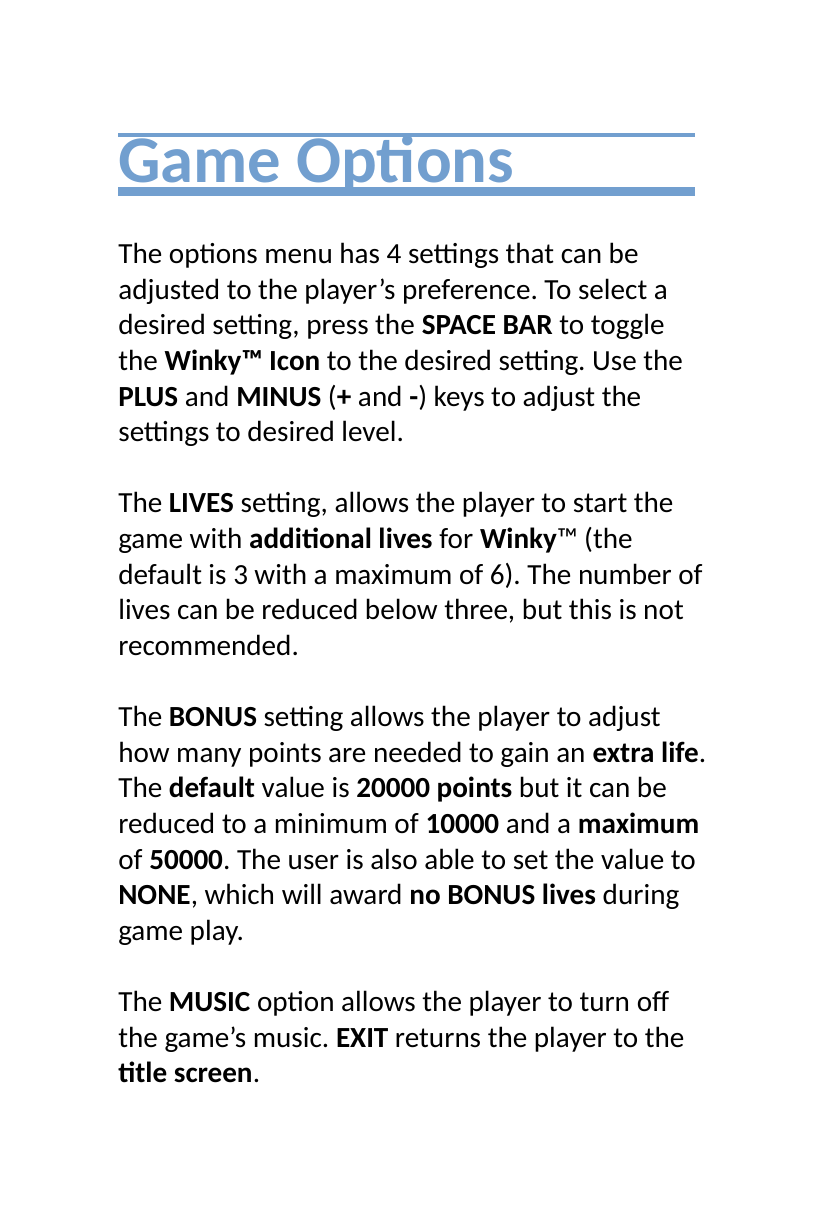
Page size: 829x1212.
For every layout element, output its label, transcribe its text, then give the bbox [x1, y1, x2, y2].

text The BONUS setting allows the player to adjust how many points are needed to gain an extra life. The default value is 20000 points but it can be reduced to a minimum of 10000 and a maximum of 50000. The user is also able to set the value to NONE, which will award no BONUS lives during game play. [118, 698, 710, 948]
text Game Options [118, 118, 710, 199]
text The LIVES setting, allows the player to start the game with additional lives for Winky™ (the default is 3 with a maximum of 6). The number of lives can be reduced below three, but this is not recommended. [118, 484, 710, 663]
text The MUSIC option allows the player to turn off the game’s music. EXIT returns the player to the title screen. [118, 983, 710, 1090]
text The options menu has 4 settings that can be adjusted to the player’s preference. To select a desired setting, press the SPACE BAR to toggle the Winky™ Icon to the desired setting. Use the PLUS and MINUS (+ and -) keys to adjust the settings to desired level. [118, 235, 710, 449]
